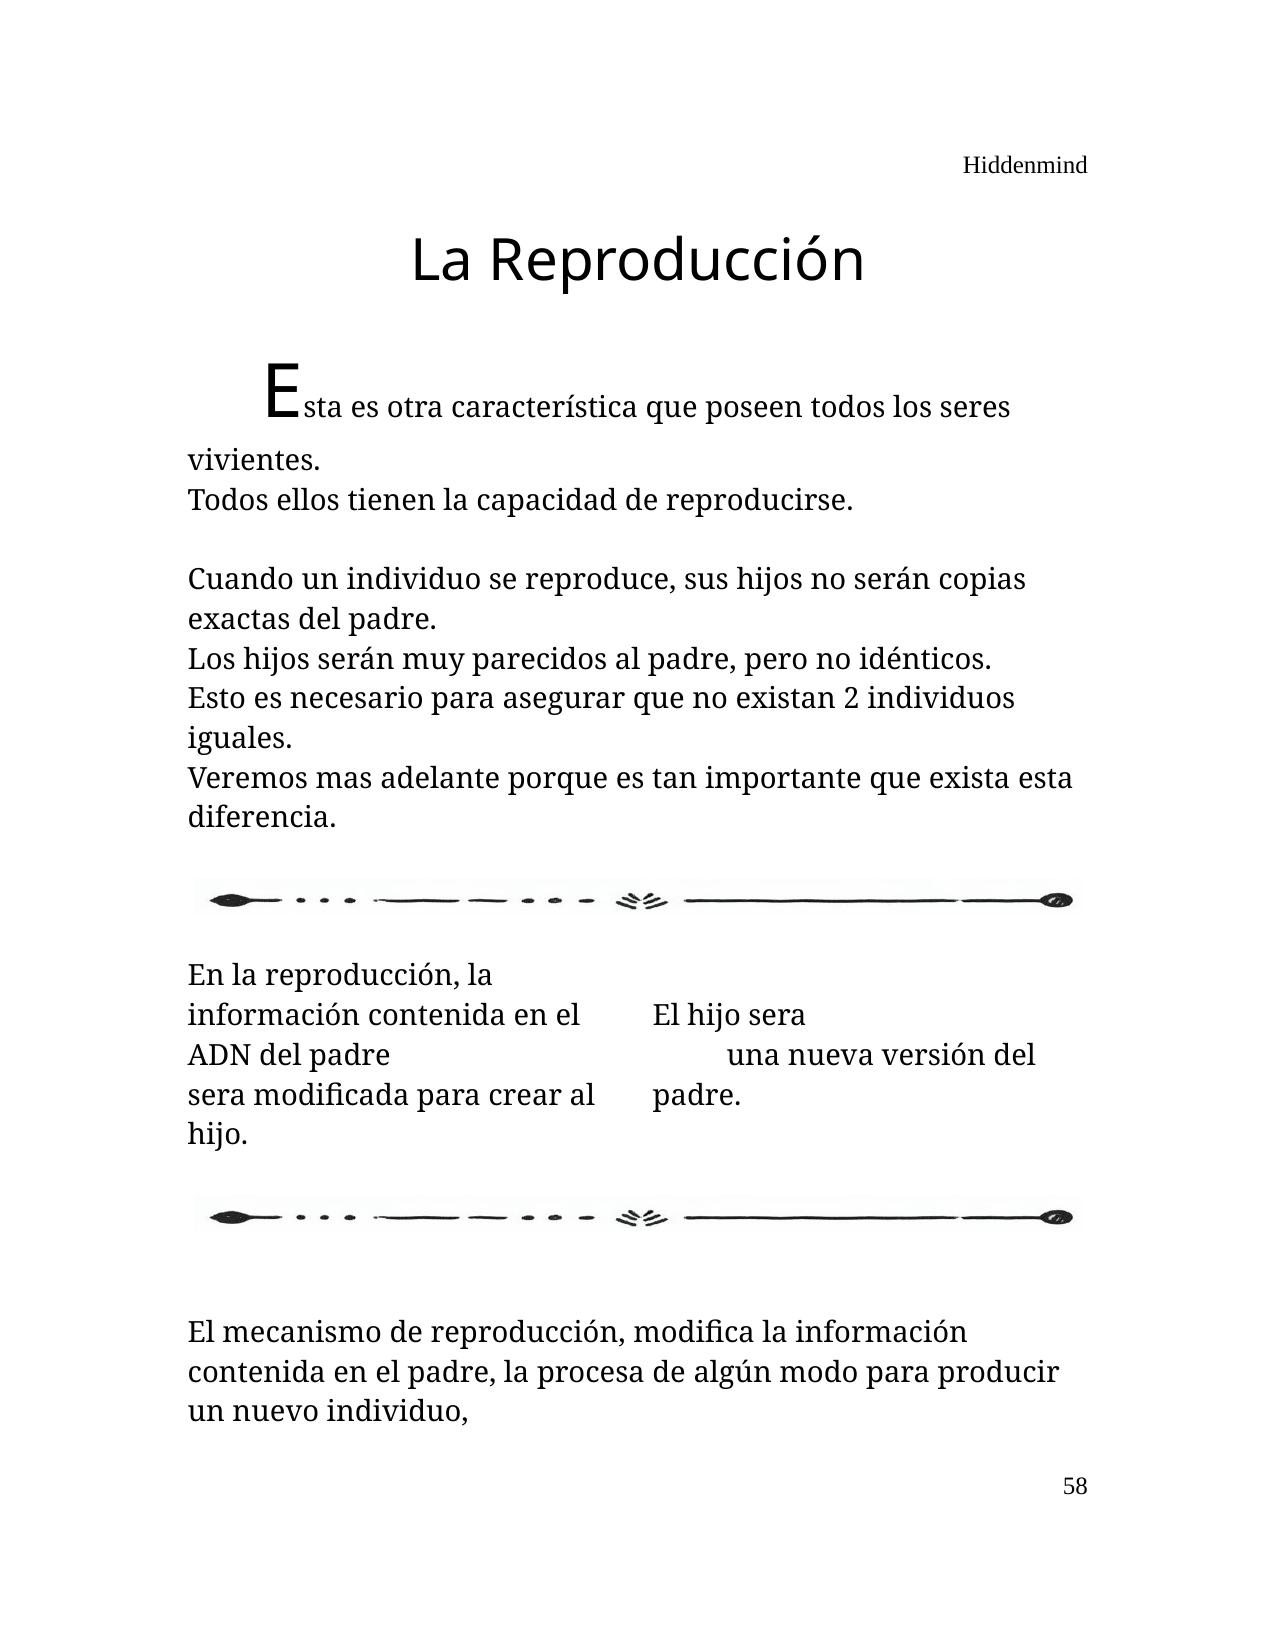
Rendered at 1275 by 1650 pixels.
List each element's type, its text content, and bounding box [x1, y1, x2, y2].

text Cuando un individuo se reproduce, sus hijos no serán copias exactas del padre. [187, 558, 1087, 638]
text En la reproducción, la información contenida en el ADN del padre [187, 955, 622, 1074]
text Esto es necesario para asegurar que no existan 2 individuos iguales. [187, 678, 1087, 757]
text Los hijos serán muy parecidos al padre, pero no idénticos. [187, 638, 1087, 678]
text sera modificada para crear al hijo. [187, 1074, 622, 1153]
picture [193, 1195, 1083, 1232]
text una nueva versión del padre. [652, 1034, 1087, 1113]
text El hijo sera [652, 994, 1087, 1034]
picture [193, 878, 1083, 915]
text Todos ellos tienen la capacidad de reproducirse. [187, 479, 1087, 519]
text El mecanismo de reproducción, modifica la información contenida en el padre, la procesa de algún modo para producir un nuevo individuo, [187, 1311, 1087, 1430]
text Esta es otra característica que poseen todos los seres vivientes. [187, 337, 1087, 479]
text Veremos mas adelante porque es tan importante que exista esta diferencia. [187, 757, 1087, 836]
